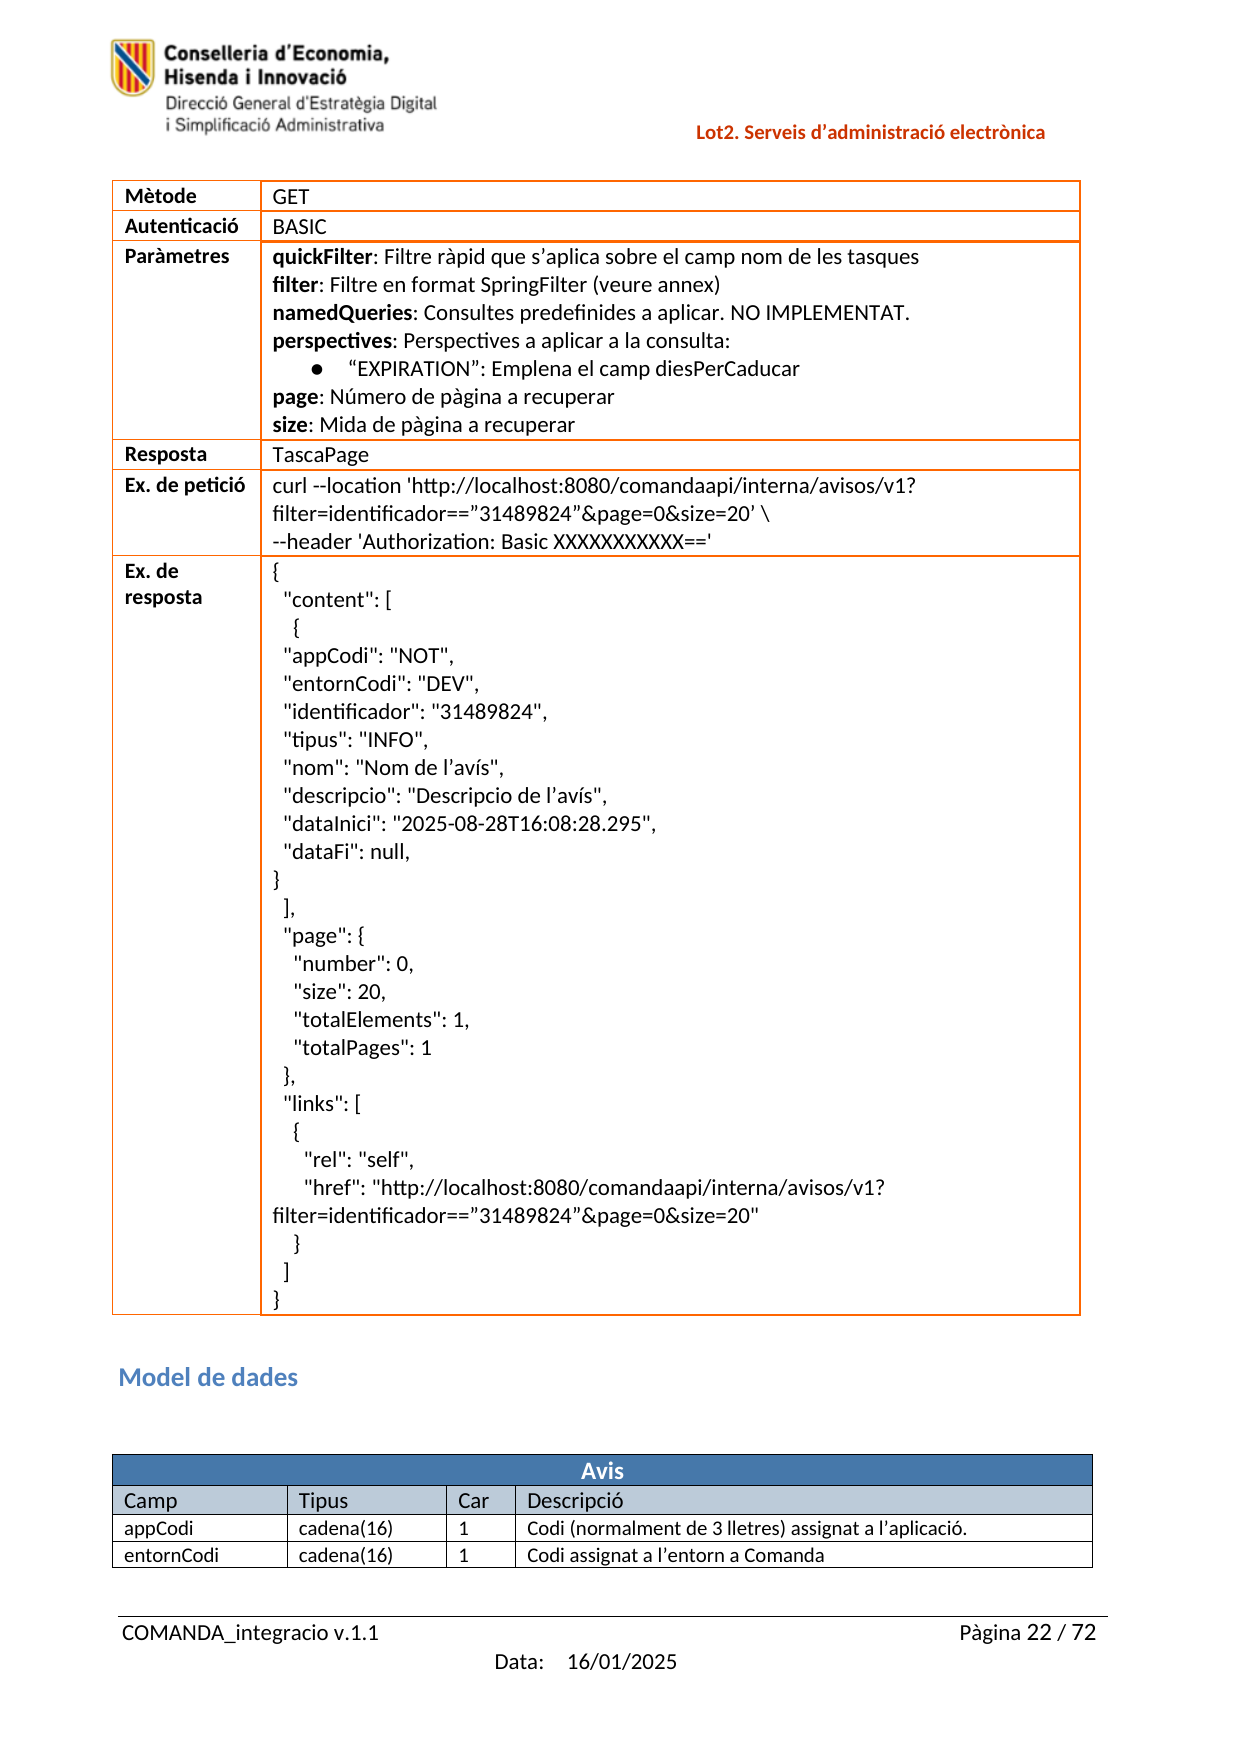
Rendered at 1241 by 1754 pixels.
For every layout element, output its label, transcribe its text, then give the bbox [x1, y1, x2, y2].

table_cell entornCodi [113, 1542, 287, 1567]
table_cell Tipus [288, 1486, 446, 1514]
table_cell curl --location 'http://localhost:8080/comandaapi/interna/avisos/v1?filter=identificador==”31489824”&page=0&size=20’ \ --header 'Authorization: Basic XXXXXXXXXXX==' [262, 471, 1079, 555]
table_cell cadena(16) [288, 1515, 446, 1541]
table_cell Camp [113, 1486, 287, 1514]
table_cell Car [447, 1486, 515, 1514]
table_cell Ex. de resposta [113, 556, 260, 1313]
table_cell cadena(16) [288, 1542, 446, 1567]
table_cell Autenticació [113, 211, 260, 240]
table_cell { "content": [ { "appCodi": "NOT", "entornCodi": "DEV", "identificador": "31489824", "tipus": "INFO", "nom": "Nom de l’avís", "descripcio": "Descripcio de l’avís", "dataInici": "2025-08-28T16:08:28.295", "dataFi": null, } ], "page": { "number": 0, "size": 20, "totalElements": 1, "totalPages": 1 }, "links": [ { "rel": "self", "href": "http://localhost:8080/comandaapi/interna/avisos/v1?filter=identificador==”31489824”&page=0&size=20" } ] } [262, 557, 1079, 1313]
table_cell Ex. de petició [113, 470, 260, 555]
picture [100, 26, 467, 156]
table_cell quickFilter: Filtre ràpid que s’aplica sobre el camp nom de les tasques filter: Filtre en format SpringFilter (veure annex) namedQueries: Consultes predefinides a aplicar. NO IMPLEMENTAT. perspectives: Perspectives a aplicar a la consulta: “EXPIRATION”: Emplena el camp diesPerCaducar page: Número de pàgina a recuperar size: Mida de pàgina a recuperar [262, 243, 1079, 438]
table_cell Codi (normalment de 3 lletres) assignat a l’aplicació. [516, 1515, 1092, 1541]
table_cell Codi assignat a l’entorn a Comanda [516, 1542, 1092, 1567]
table_cell 1 [447, 1542, 515, 1567]
table_cell TascaPage [262, 441, 1079, 469]
table_cell Mètode [113, 181, 260, 210]
table_cell Resposta [113, 440, 260, 469]
table_cell 1 [447, 1515, 515, 1541]
subtitle Model de dades [118, 1361, 1122, 1394]
table_cell Paràmetres [113, 241, 260, 438]
table_cell Descripció [516, 1486, 1092, 1514]
table_header Avis [113, 1455, 1092, 1485]
table_cell BASIC [262, 212, 1079, 240]
table_cell GET [262, 182, 1079, 210]
table_cell appCodi [113, 1515, 287, 1541]
